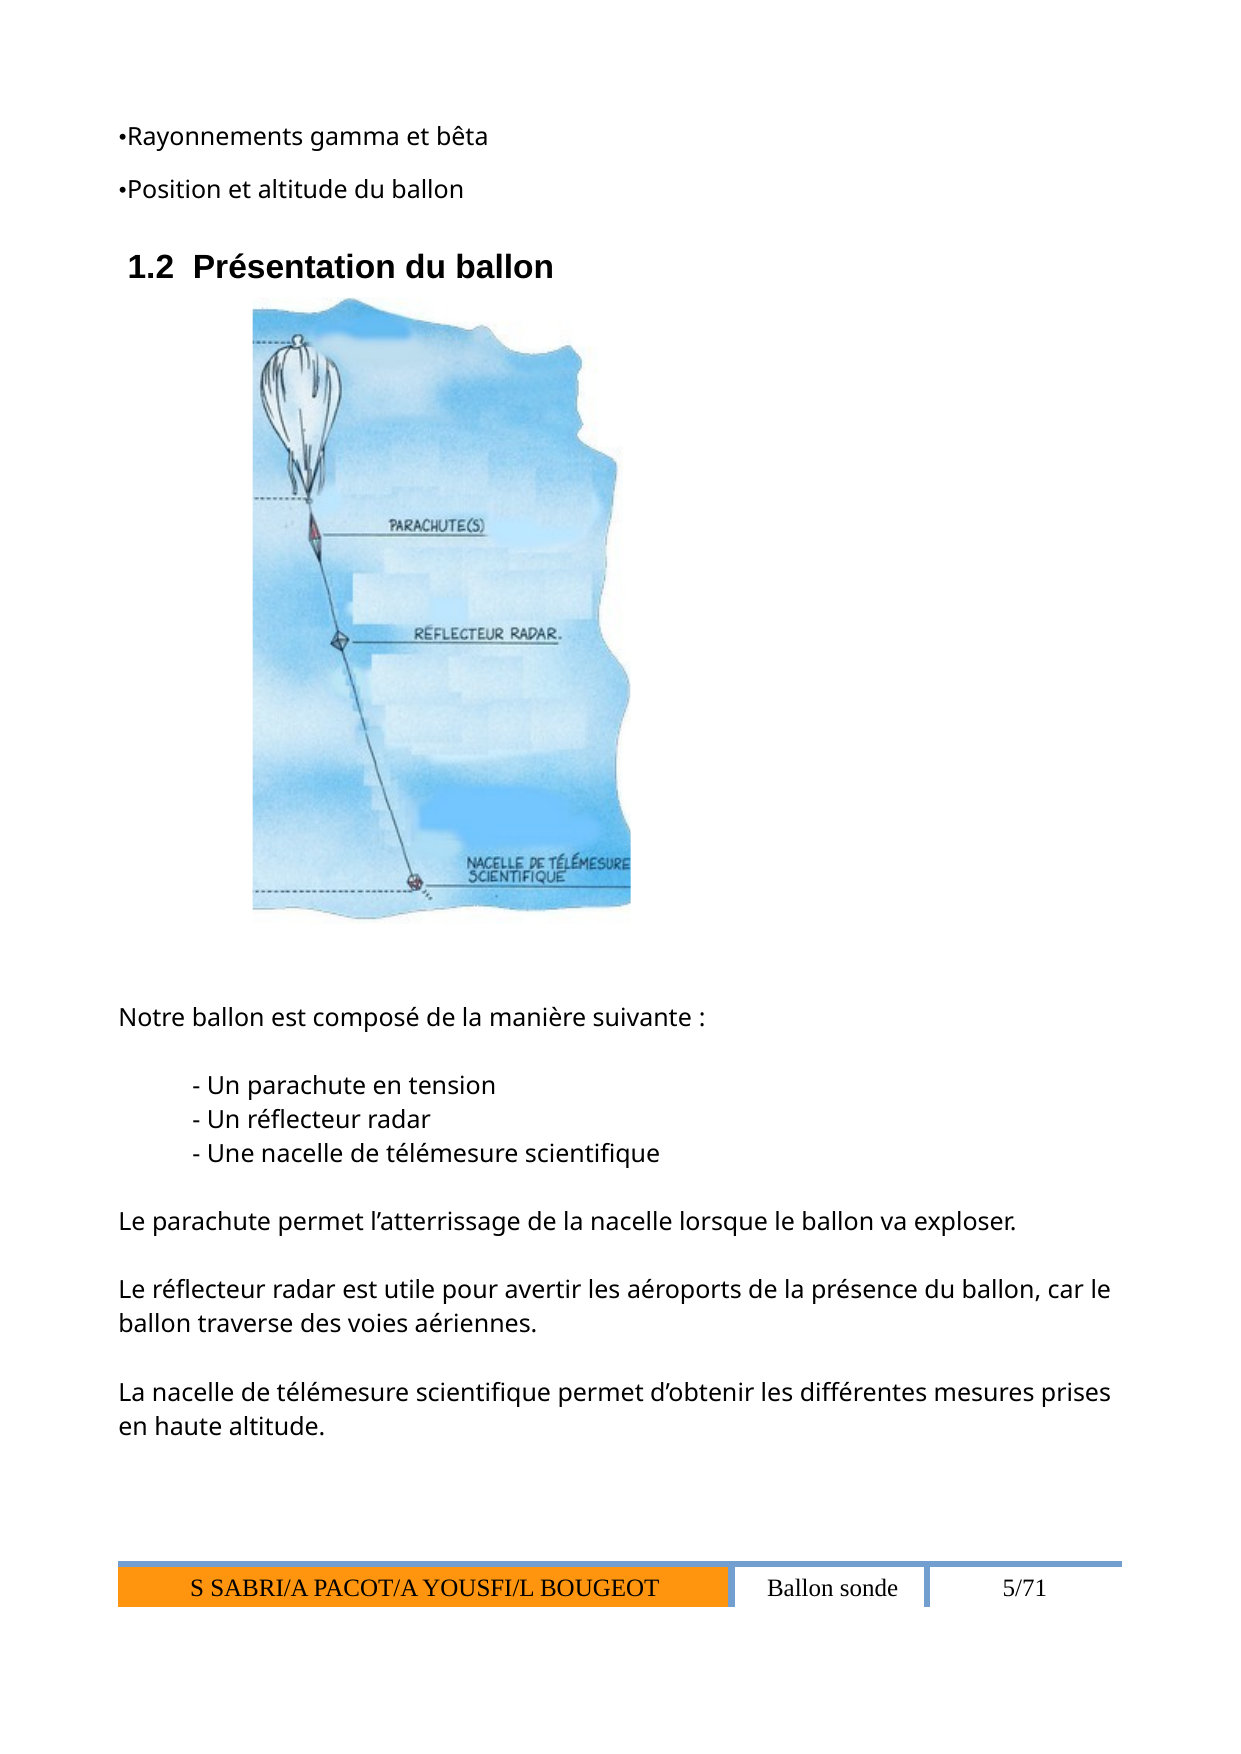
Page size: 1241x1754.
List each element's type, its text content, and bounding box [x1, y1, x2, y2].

text Le parachute permet l’atterrissage de la nacelle lorsque le ballon va exploser. [118, 1204, 1122, 1238]
text •Position et altitude du ballon [118, 172, 1122, 206]
text Le réflecteur radar est utile pour avertir les aéroports de la présence du ballon, car le ballon traverse des voies aériennes. [118, 1272, 1122, 1340]
text •Rayonnements gamma et bêta [118, 118, 1122, 152]
text - Un réflecteur radar [118, 1102, 1122, 1136]
picture [252, 297, 631, 924]
subtitle Présentation du ballon [118, 246, 1122, 285]
text - Une nacelle de télémesure scientifique [118, 1136, 1122, 1170]
text La nacelle de télémesure scientifique permet d’obtenir les différentes mesures prises en haute altitude. [118, 1374, 1122, 1442]
text Notre ballon est composé de la manière suivante : [118, 999, 1122, 1033]
text - Un parachute en tension [118, 1068, 1122, 1102]
